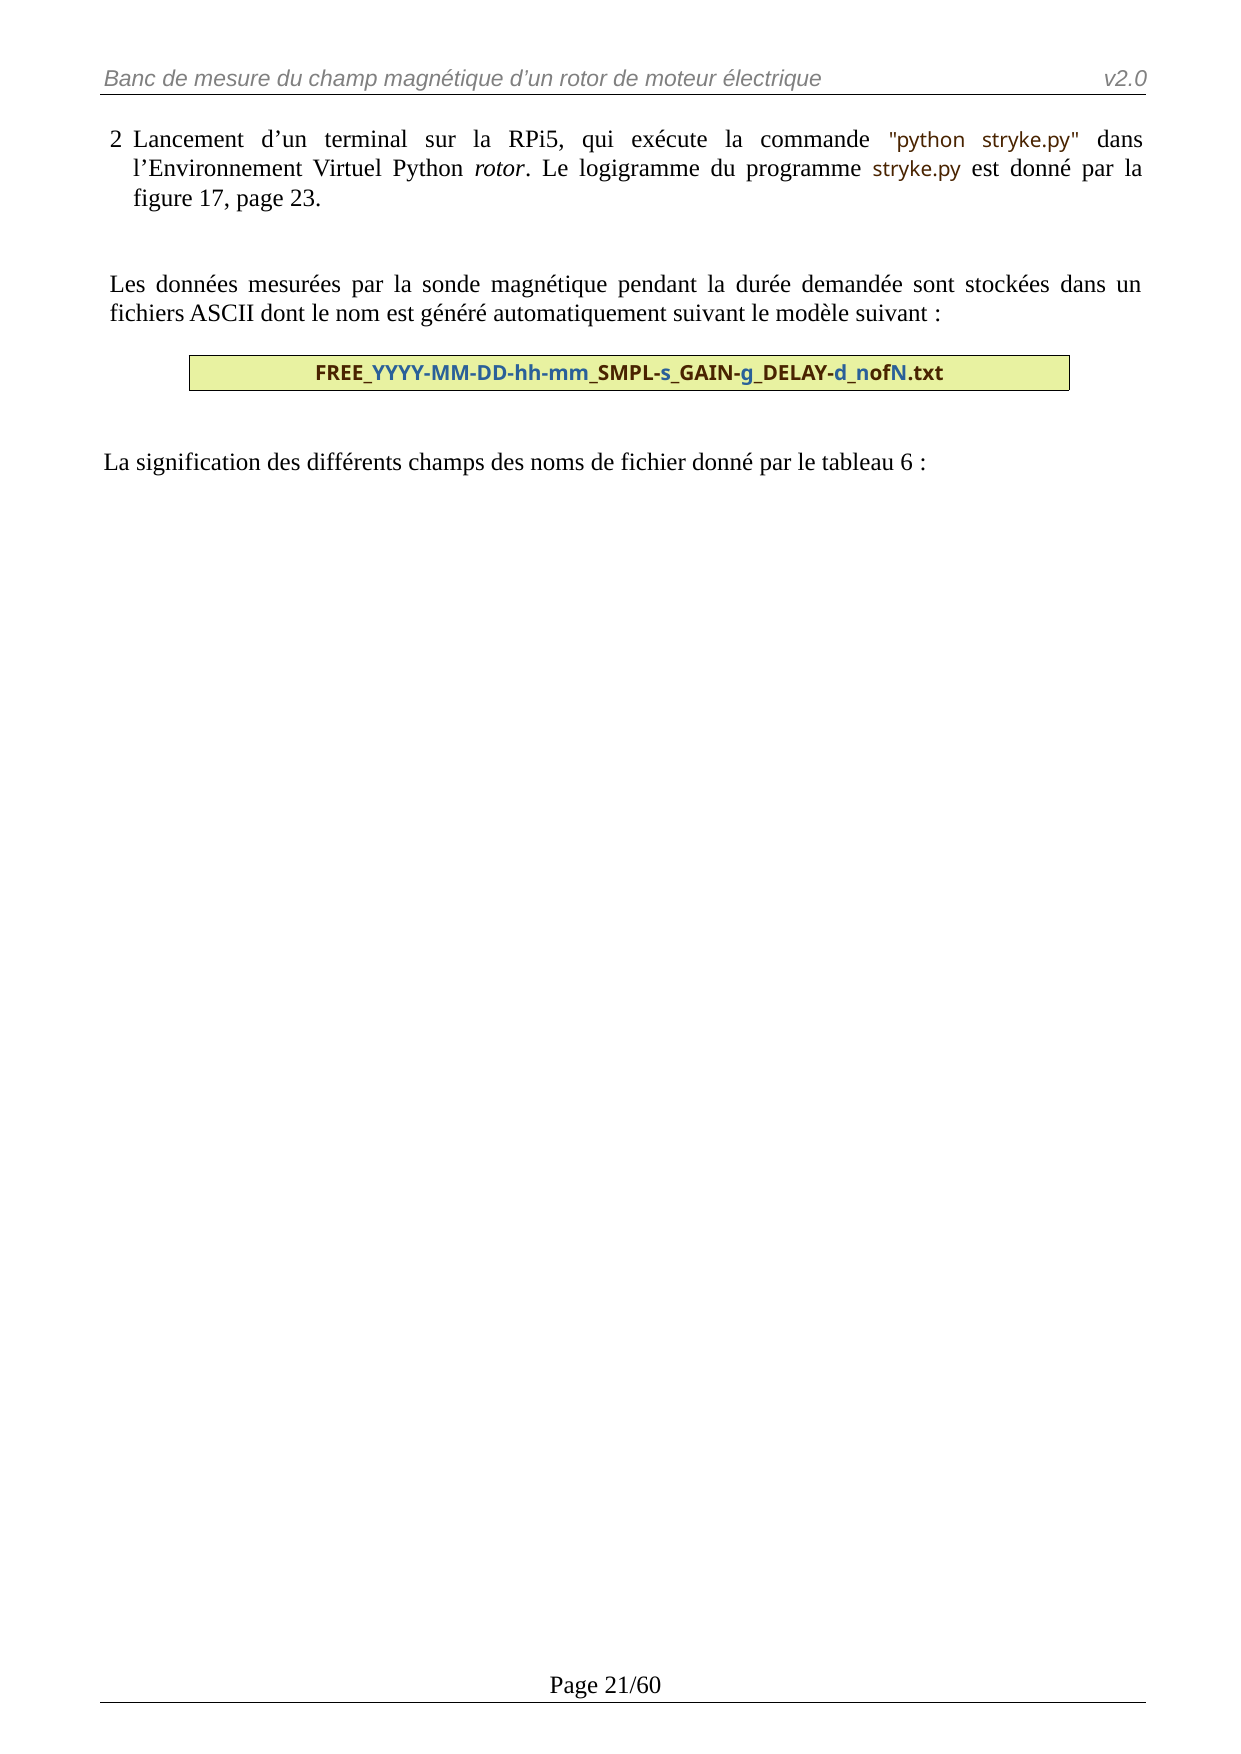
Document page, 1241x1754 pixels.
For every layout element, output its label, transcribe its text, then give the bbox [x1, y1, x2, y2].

text FREE_YYYY-MM-DD-hh-mm_SMPL-s_GAIN-g_DELAY-d_nofN.txt [190, 356, 1069, 390]
text Les données mesurées par la sonde magnétique pendant la durée demandée sont stockées dans un fichiers ASCII dont le nom est généré automatiquement suivant le modèle suivant : [109, 269, 1143, 326]
list Lancement d’un terminal sur la RPi5, qui exécute la commande "python stryke.py" dans l’Environnement Virtuel Python rotor. Le logigramme du programme stryke.py est donné par la figure 17, page 22. [103, 124, 1143, 211]
text La signification des différents champs des noms de fichier donné par le tableau 6 : [103, 447, 1143, 476]
